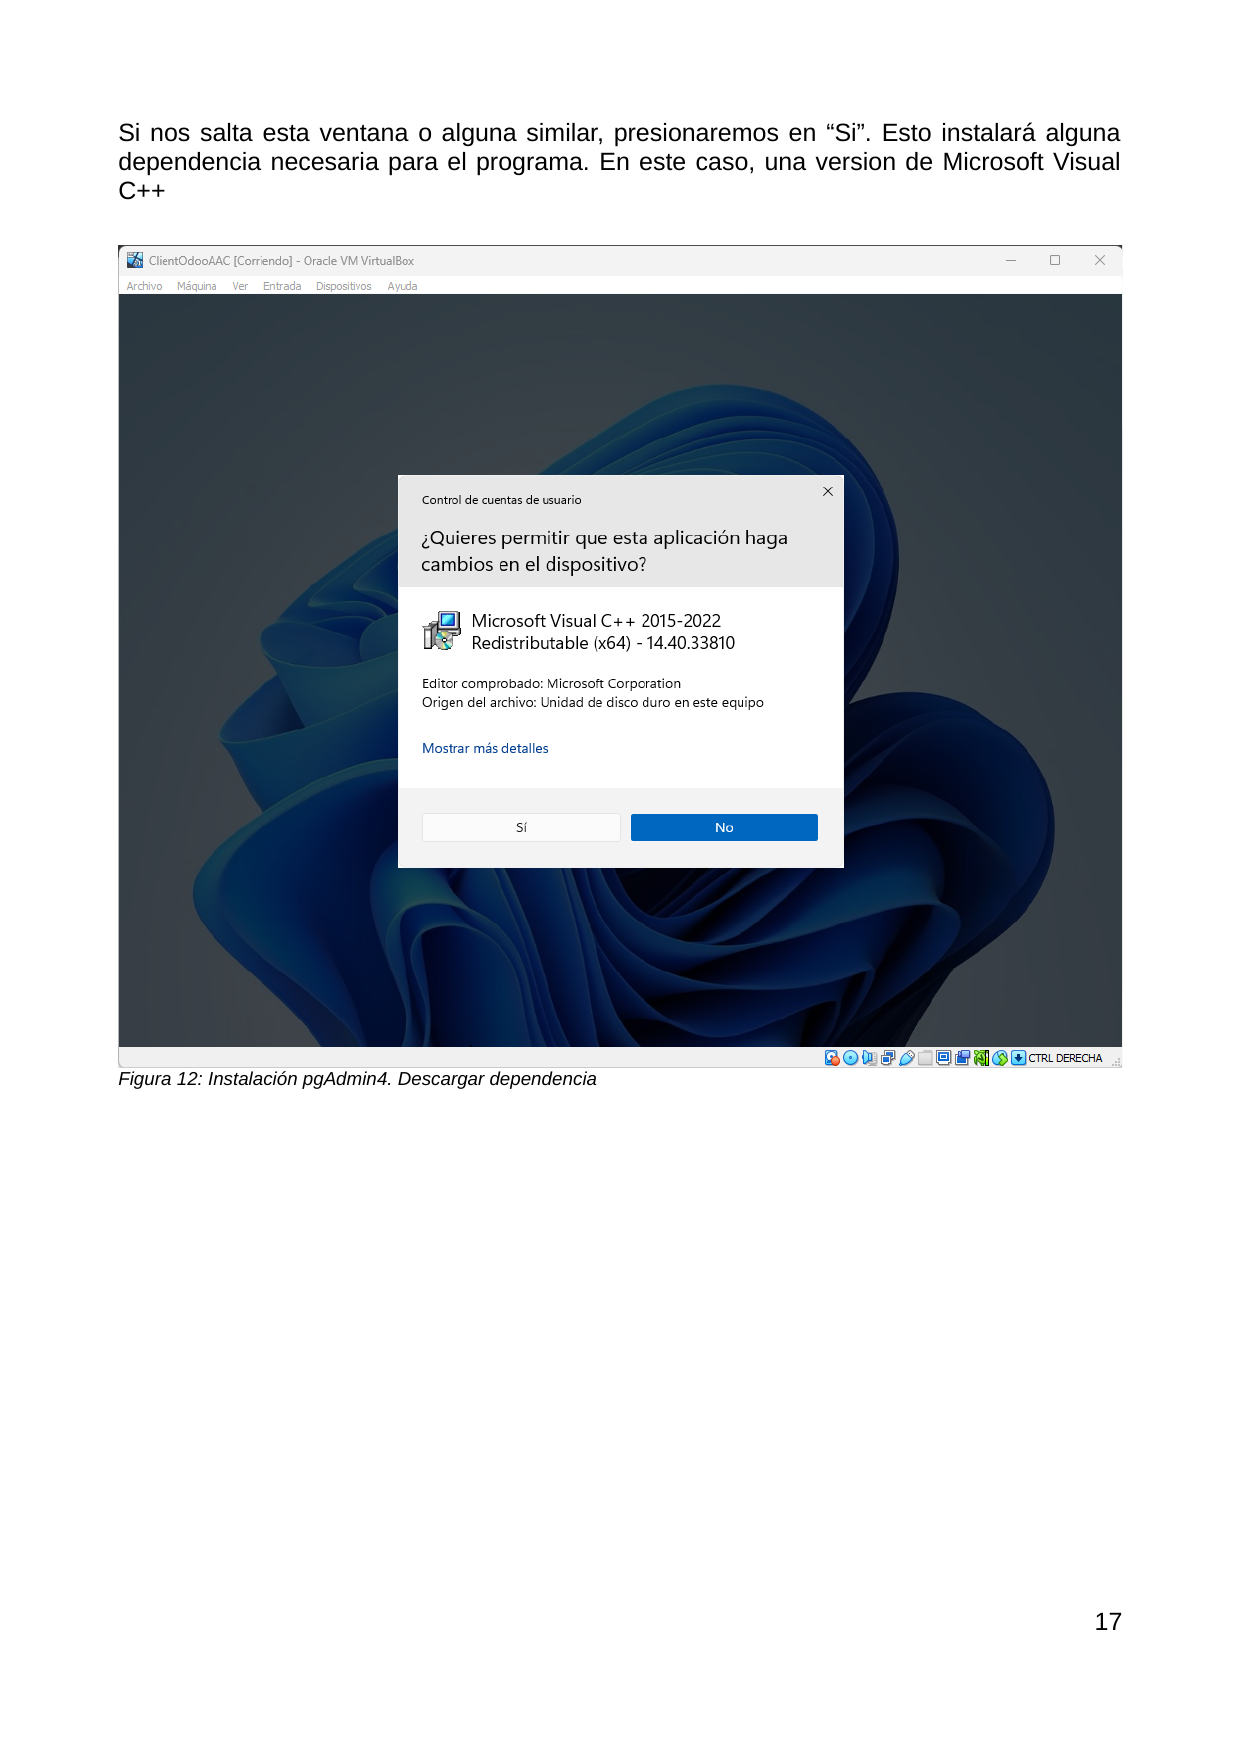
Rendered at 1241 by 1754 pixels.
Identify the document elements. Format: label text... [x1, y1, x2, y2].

text Figura 12: Instalación pgAdmin4. Descargar dependencia [118, 1068, 1122, 1089]
text Si nos salta esta ventana o alguna similar, presionaremos en “Si”. Esto instalará alguna dependencia necesaria para el programa. En este caso, una version de Microsoft Visual C++ [118, 118, 1122, 204]
picture [118, 245, 1123, 1068]
